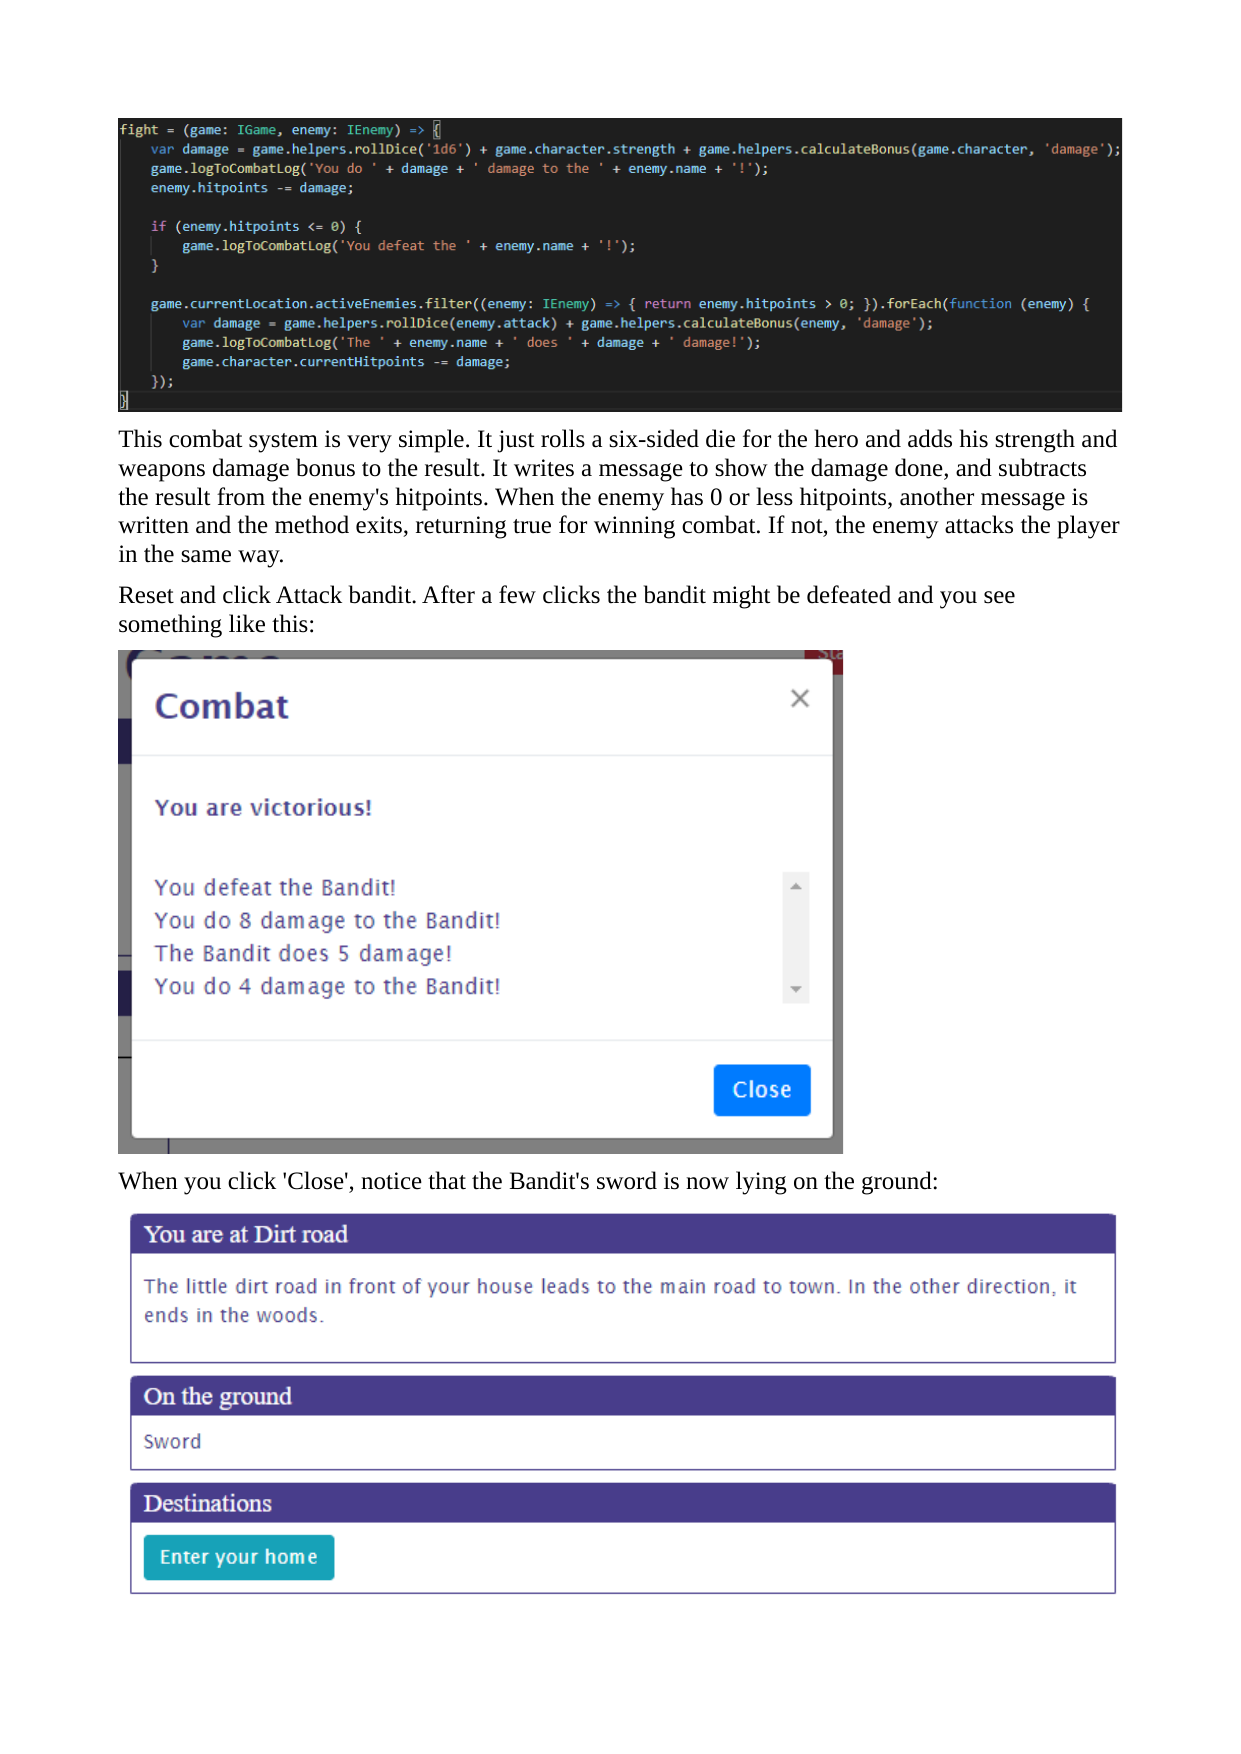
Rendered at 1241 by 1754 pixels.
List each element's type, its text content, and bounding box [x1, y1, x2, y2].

text When you click 'Close', notice that the Bandit's sword is now lying on the ground: [118, 1166, 1122, 1195]
text This combat system is very simple. It just rolls a six-sided die for the hero and adds his strength and weapons damage bonus to the result. It writes a message to show the damage done, and subtracts the result from the enemy's hitpoints. When the enemy has 0 or less hitpoints, another message is written and the method exits, returning true for winning combat. If not, the enemy attacks the player in the same way. [118, 424, 1122, 568]
text Reset and click Attack bandit. After a few clicks the bandit might be defeated and you see something like this: [118, 581, 1122, 638]
